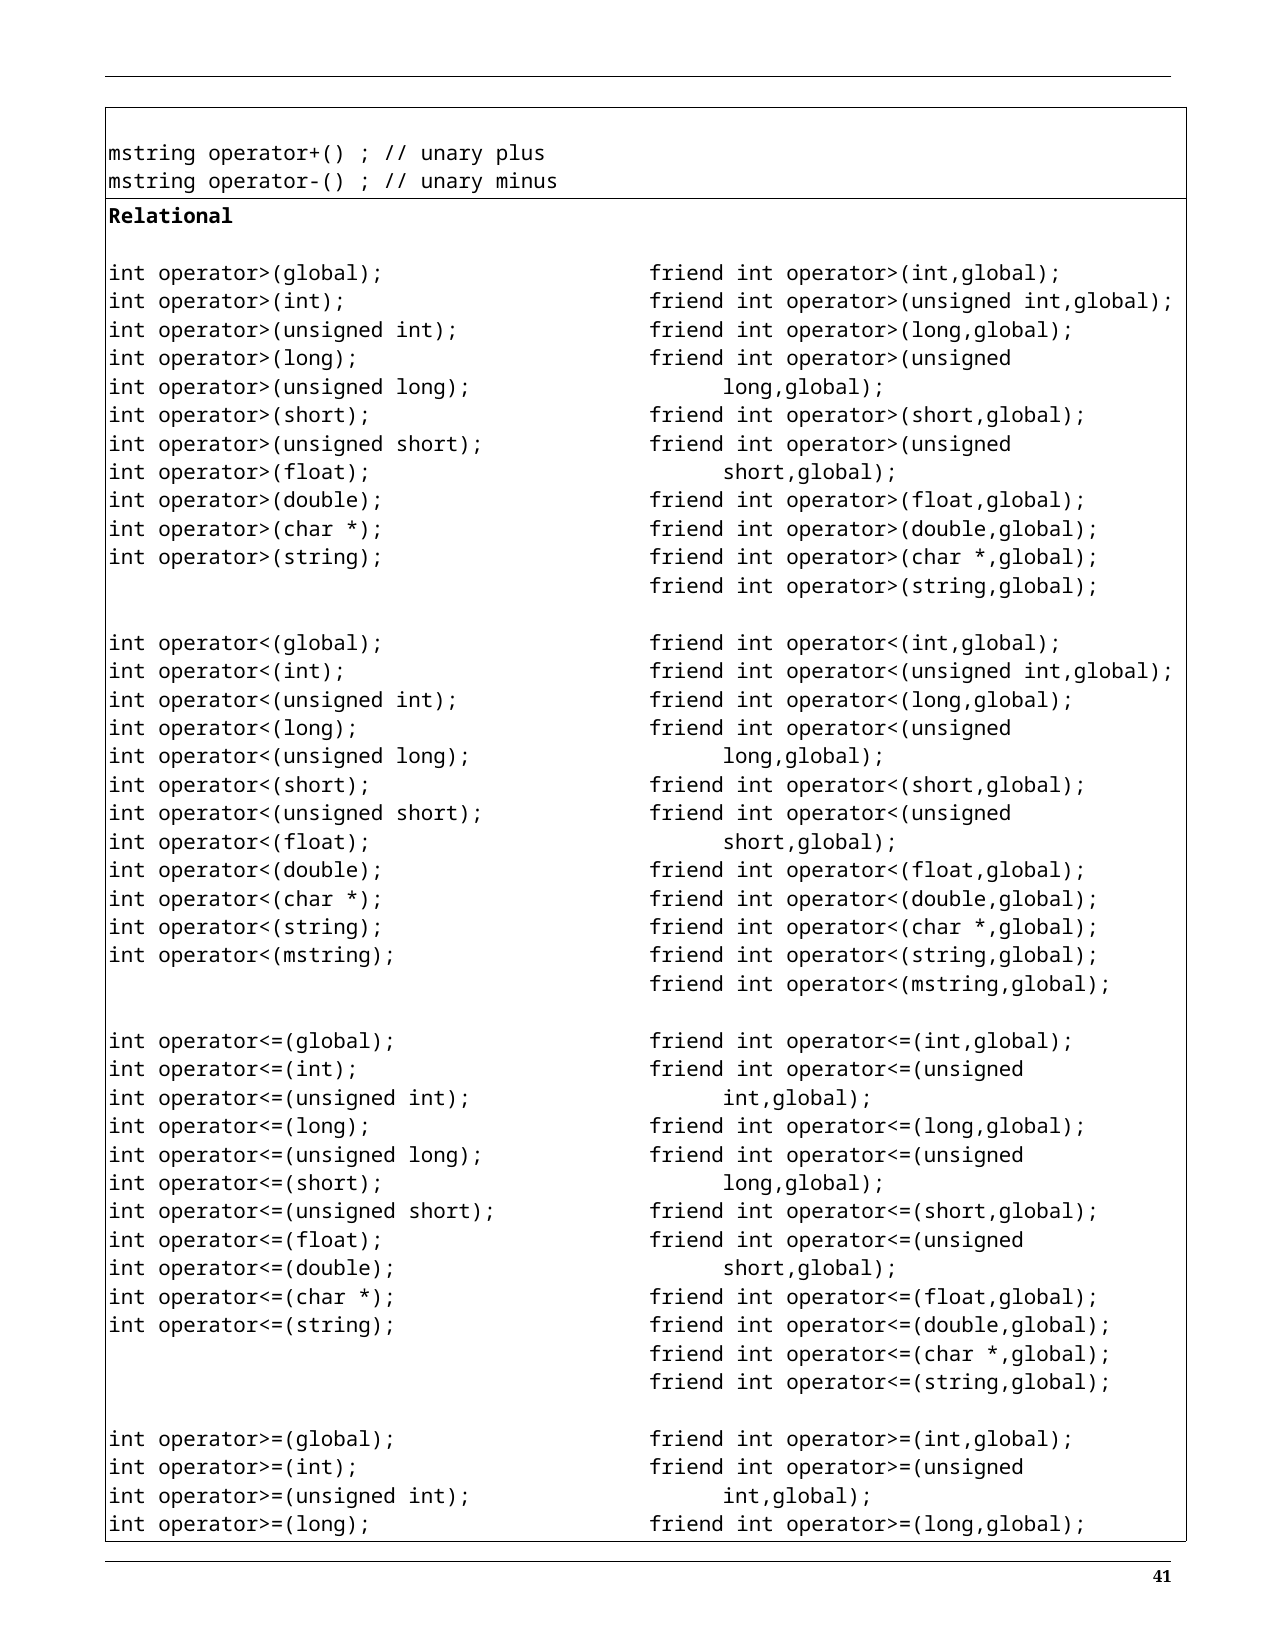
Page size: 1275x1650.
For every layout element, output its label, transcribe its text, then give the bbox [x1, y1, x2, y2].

table_cell friend int operator>(int,global); friend int operator>(unsigned int,global); friend int operator>(long,global); friend int operator>(unsigned long,global); friend int operator>(short,global); friend int operator>(unsigned short,global); friend int operator>(float,global); friend int operator>(double,global); friend int operator>(char *,global); friend int operator>(string,global); friend int operator<(int,global); friend int operator<(unsigned int,global); friend int operator<(long,global); friend int operator<(unsigned long,global); friend int operator<(short,global); friend int operator<(unsigned short,global); friend int operator<(float,global); friend int operator<(double,global); friend int operator<(char *,global); friend int operator<(string,global); friend int operator<(mstring,global); friend int operator<=(int,global); friend int operator<=(unsigned int,global); friend int operator<=(long,global); friend int operator<=(unsigned long,global); friend int operator<=(short,global); friend int operator<=(unsigned short,global); friend int operator<=(float,global); friend int operator<=(double,global); friend int operator<=(char *,global); friend int operator<=(string,global); friend int operator>=(int,global); friend int operator>=(unsigned int,global); friend int operator>=(long,global); [646, 199, 1186, 1541]
table_cell Relational int operator>(global); int operator>(int); int operator>(unsigned int); int operator>(long); int operator>(unsigned long); int operator>(short); int operator>(unsigned short); int operator>(float); int operator>(double); int operator>(char *); int operator>(string); int operator<(global); int operator<(int); int operator<(unsigned int); int operator<(long); int operator<(unsigned long); int operator<(short); int operator<(unsigned short); int operator<(float); int operator<(double); int operator<(char *); int operator<(string); int operator<(mstring); int operator<=(global); int operator<=(int); int operator<=(unsigned int); int operator<=(long); int operator<=(unsigned long); int operator<=(short); int operator<=(unsigned short); int operator<=(float); int operator<=(double); int operator<=(char *); int operator<=(string); int operator>=(global); int operator>=(int); int operator>=(unsigned int); int operator>=(long); [106, 199, 646, 1541]
table_cell [646, 108, 1186, 198]
table_cell mstring operator+() ; // unary plus mstring operator-() ; // unary minus [106, 108, 646, 198]
